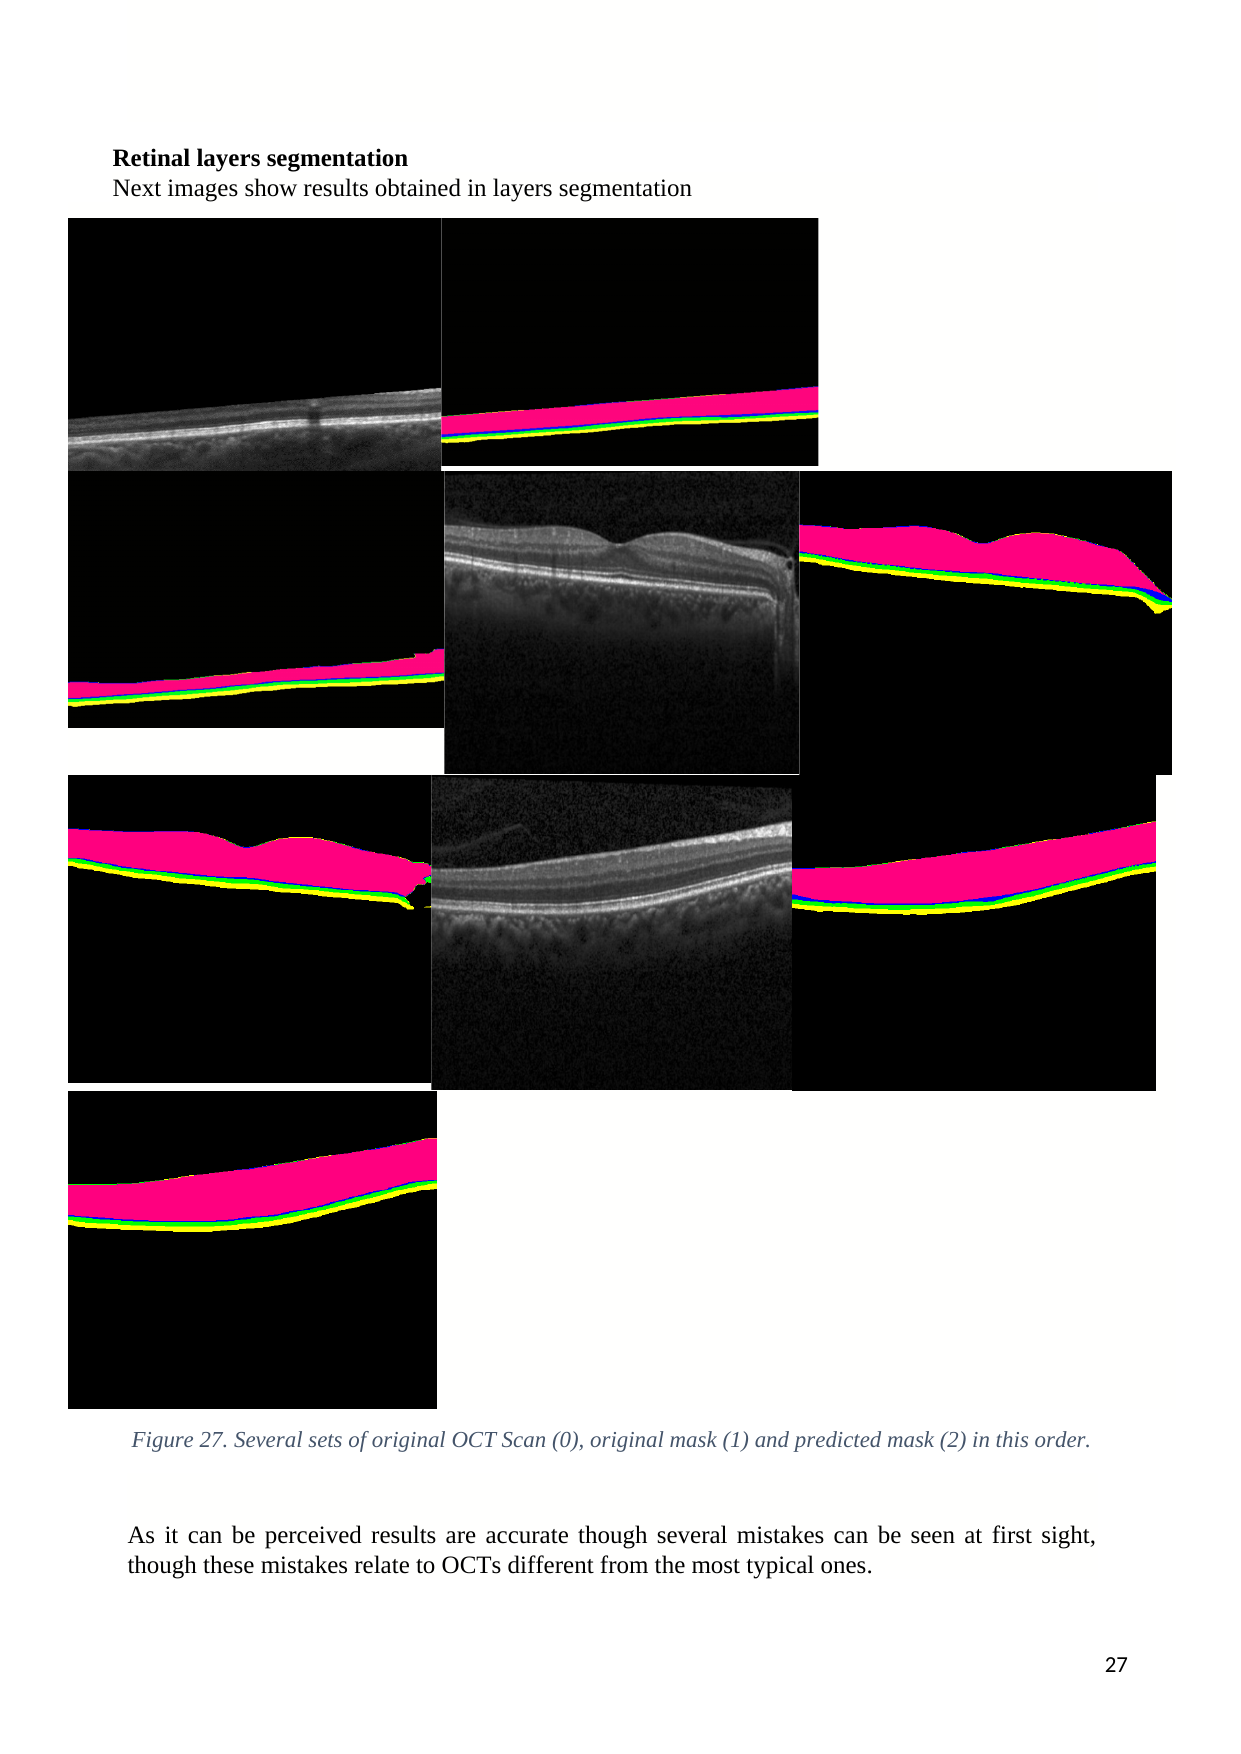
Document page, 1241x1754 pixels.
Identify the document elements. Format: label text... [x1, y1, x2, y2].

text As it can be perceived results are accurate though several mistakes can be seen at first sight, though these mistakes relate to OCTs different from the most typical ones. [127, 1519, 1098, 1579]
text Figure 27. Several sets of original OCT Scan (0), original mask (1) and predicted mask (2) in this order. [127, 1426, 1098, 1452]
text Next images show results obtained in layers segmentation [112, 172, 1098, 202]
subtitle Retinal layers segmentation [112, 143, 1128, 172]
